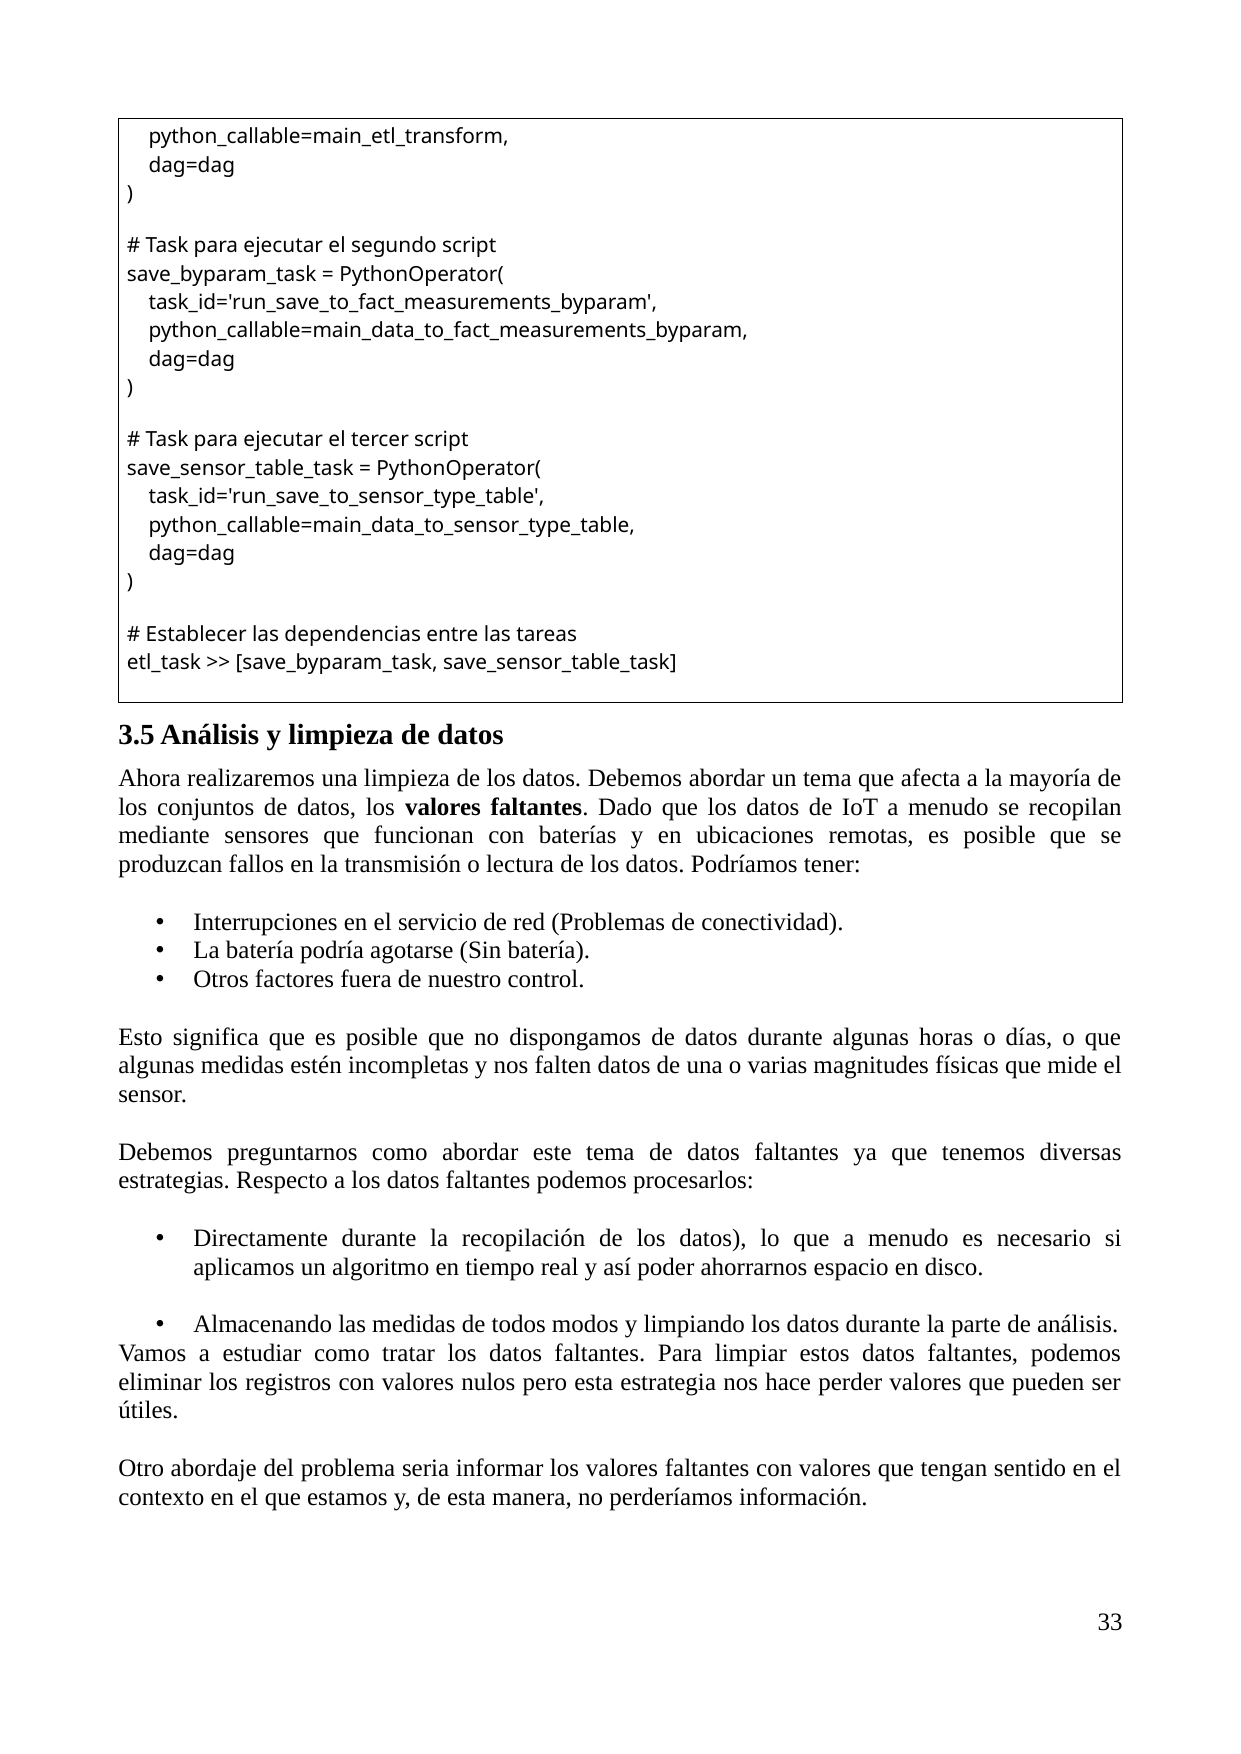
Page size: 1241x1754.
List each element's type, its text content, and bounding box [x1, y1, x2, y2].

text Debemos preguntarnos como abordar este tema de datos faltantes ya que tenemos diversas estrategias. Respecto a los datos faltantes podemos procesarlos: [118, 1137, 1122, 1194]
text save_byparam_task = PythonOperator( [119, 256, 1122, 284]
text # Task para ejecutar el segundo script [119, 227, 1122, 256]
text # Task para ejecutar el tercer script [119, 421, 1122, 450]
text Ahora realizaremos una limpieza de los datos. Debemos abordar un tema que afecta a la mayoría de los conjuntos de datos, los valores faltantes. Dado que los datos de IoT a menudo se recopilan mediante sensores que funcionan con baterías y en ubicaciones remotas, es posible que se produzcan fallos en la transmisión o lectura de los datos. Podríamos tener: [118, 763, 1122, 878]
text ) [119, 563, 1122, 595]
text # Establecer las dependencias entre las tareas [119, 616, 1122, 644]
text save_sensor_table_task = PythonOperator( [119, 450, 1122, 478]
text Otro abordaje del problema seria informar los valores faltantes con valores que tengan sentido en el contexto en el que estamos y, de esta manera, no perderíamos información. [118, 1453, 1122, 1511]
list Directamente durante la recopilación de los datos), lo que a menudo es necesario si aplicamos un algoritmo en tiempo real y así poder ahorrarnos espacio en disco. [156, 1223, 1122, 1281]
text python_callable=main_data_to_fact_measurements_byparam, [119, 312, 1122, 341]
text Esto significa que es posible que no dispongamos de datos durante algunas horas o días, o que algunas medidas estén incompletas y nos falten datos de una o varias magnitudes físicas que mide el sensor. [118, 1022, 1122, 1108]
list Interrupciones en el servicio de red (Problemas de conectividad). [156, 907, 1122, 936]
text Vamos a estudiar como tratar los datos faltantes. Para limpiar estos datos faltantes, podemos eliminar los registros con valores nulos pero esta estrategia nos hace perder valores que pueden ser útiles. [118, 1338, 1122, 1424]
list Otros factores fuera de nuestro control. [156, 964, 1122, 993]
text ) [119, 369, 1122, 401]
list La batería podría agotarse (Sin batería). [156, 936, 1122, 964]
text dag=dag [119, 535, 1122, 563]
text python_callable=main_data_to_sensor_type_table, [119, 507, 1122, 535]
text ) [119, 175, 1122, 207]
text dag=dag [119, 147, 1122, 175]
text etl_task >> [save_byparam_task, save_sensor_table_task] [119, 644, 1122, 676]
subtitle 3.5 Análisis y limpieza de datos [118, 717, 1122, 751]
list Almacenando las medidas de todos modos y limpiando los datos durante la parte de análisis. [156, 1309, 1122, 1338]
text python_callable=main_etl_transform, [119, 119, 1122, 147]
text dag=dag [119, 341, 1122, 369]
text task_id='run_save_to_sensor_type_table', [119, 478, 1122, 507]
text task_id='run_save_to_fact_measurements_byparam', [119, 284, 1122, 312]
